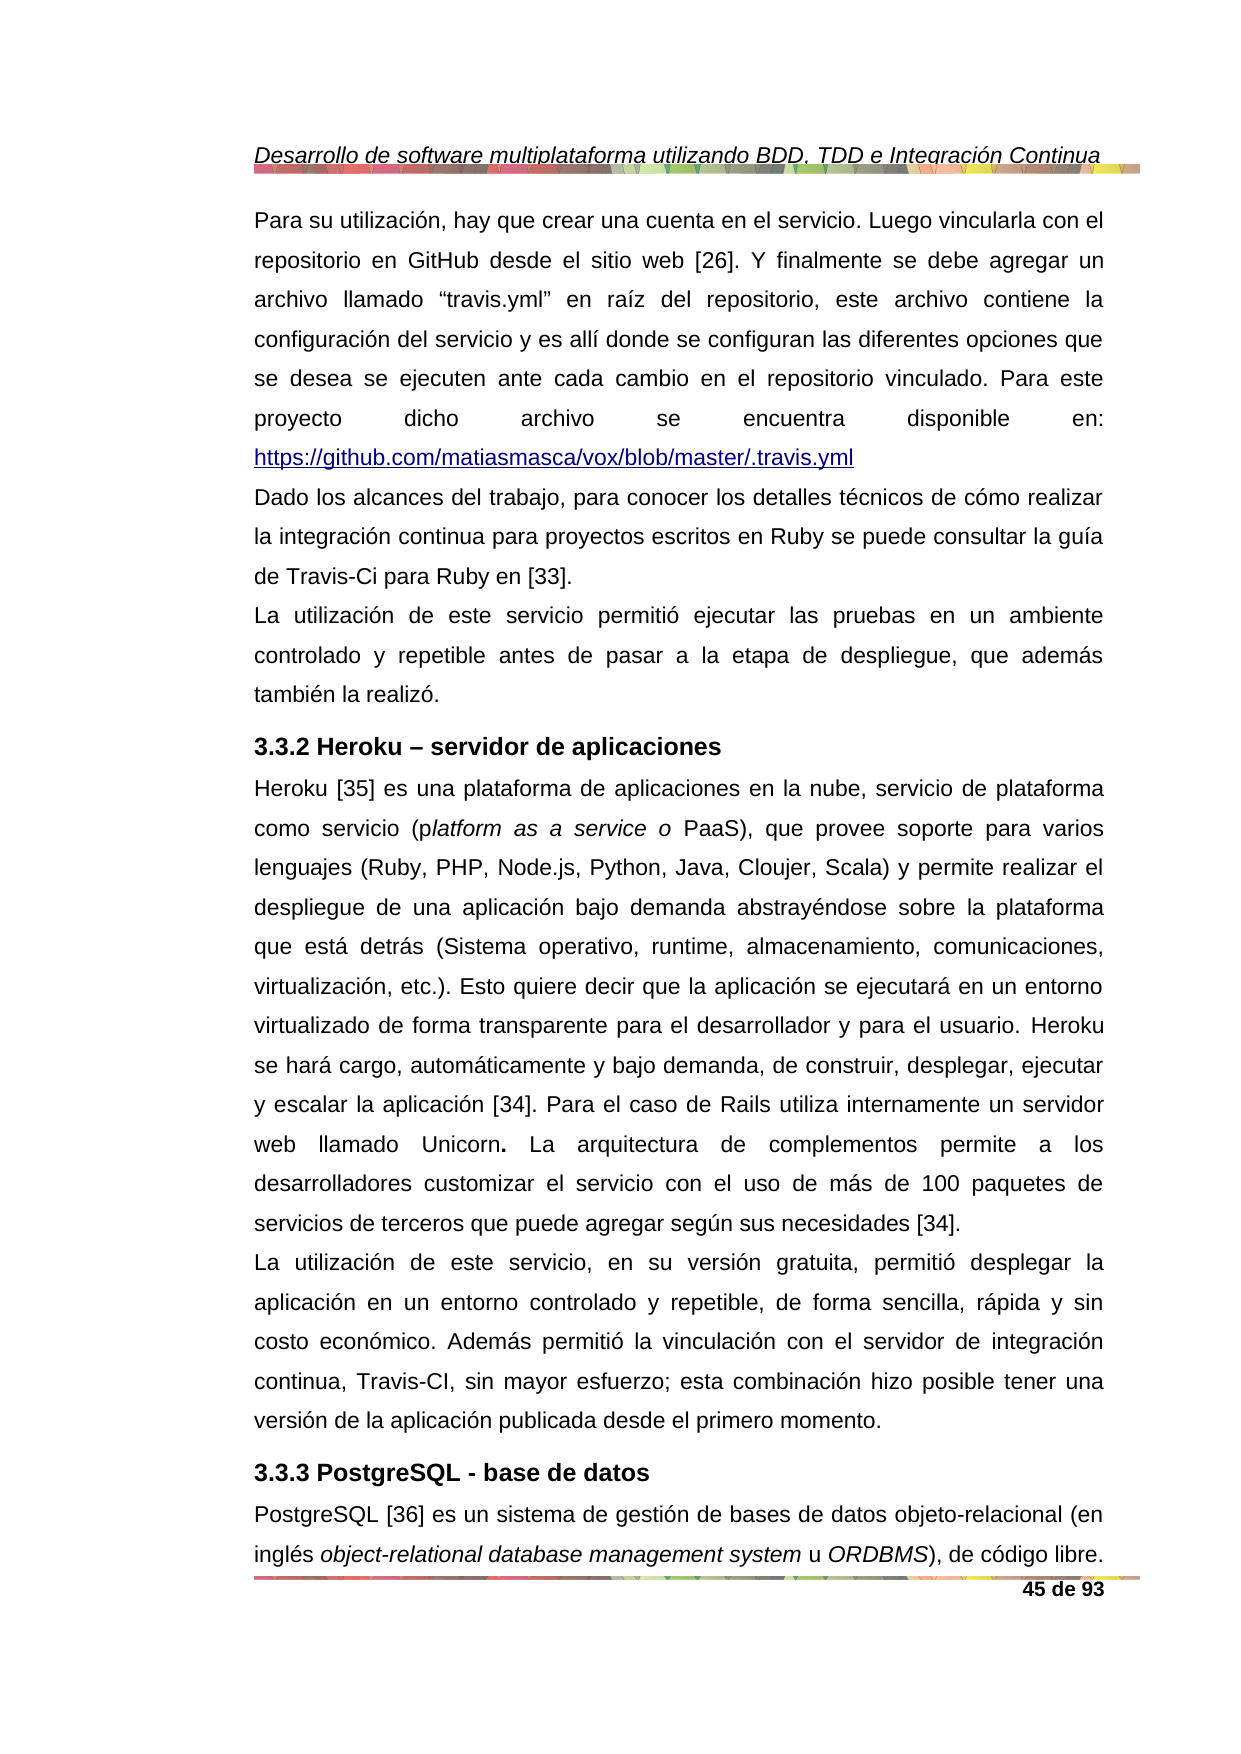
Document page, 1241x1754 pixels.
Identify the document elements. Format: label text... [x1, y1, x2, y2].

text Para su utilización, hay que crear una cuenta en el servicio. Luego vincularla con el repositorio en GitHub desde el sitio web [26]. Y finalmente se debe agregar un archivo llamado “travis.yml” en raíz del repositorio, este archivo contiene la configuración del servicio y es allí donde se configuran las diferentes opciones que se desea se ejecuten ante cada cambio en el repositorio vinculado. Para este proyecto dicho archivo se encuentra disponible en: https://github.com/matiasmasca/vox/blob/master/.travis.yml [254, 207, 1104, 471]
text La utilización de este servicio, en su versión gratuita, permitió desplegar la aplicación en un entorno controlado y repetible, de forma sencilla, rápida y sin costo económico. Además permitió la vinculación con el servidor de integración continua, Travis-CI, sin mayor esfuerzo; esta combinación hizo posible tener una versión de la aplicación publicada desde el primero momento. [254, 1249, 1104, 1433]
text La utilización de este servicio permitió ejecutar las pruebas en un ambiente controlado y repetible antes de pasar a la etapa de despliegue, que además también la realizó. [254, 602, 1104, 707]
list 3.3.3 PostgreSQL - base de datos [254, 1458, 1104, 1487]
text 3.3.2 Heroku – servidor de aplicaciones [254, 732, 1104, 761]
text Dado los alcances del trabajo, para conocer los detalles técnicos de cómo realizar la integración continua para proyectos escritos en Ruby se puede consultar la guía de Travis-Ci para Ruby en [33]. [254, 484, 1104, 589]
text Heroku [35] es una plataforma de aplicaciones en la nube, servicio de plataforma como servicio (platform as a service o PaaS), que provee soporte para varios lenguajes (Ruby, PHP, Node.js, Python, Java, Cloujer, Scala) y permite realizar el despliegue de una aplicación bajo demanda abstrayéndose sobre la plataforma que está detrás (Sistema operativo, runtime, almacenamiento, comunicaciones, virtualización, etc.). Esto quiere decir que la aplicación se ejecutará en un entorno virtualizado de forma transparente para el desarrollador y para el usuario. Heroku se hará cargo, automáticamente y bajo demanda, de construir, desplegar, ejecutar y escalar la aplicación [34]. Para el caso de Rails utiliza internamente un servidor web llamado Unicorn. La arquitectura de complementos permite a los desarrolladores customizar el servicio con el uso de más de 100 paquetes de servicios de terceros que puede agregar según sus necesidades [34]. [254, 775, 1104, 1236]
text PostgreSQL [36] es un sistema de gestión de bases de datos objeto-relacional (en inglés object-relational database management system u ORDBMS), de código libre. [254, 1501, 1104, 1567]
